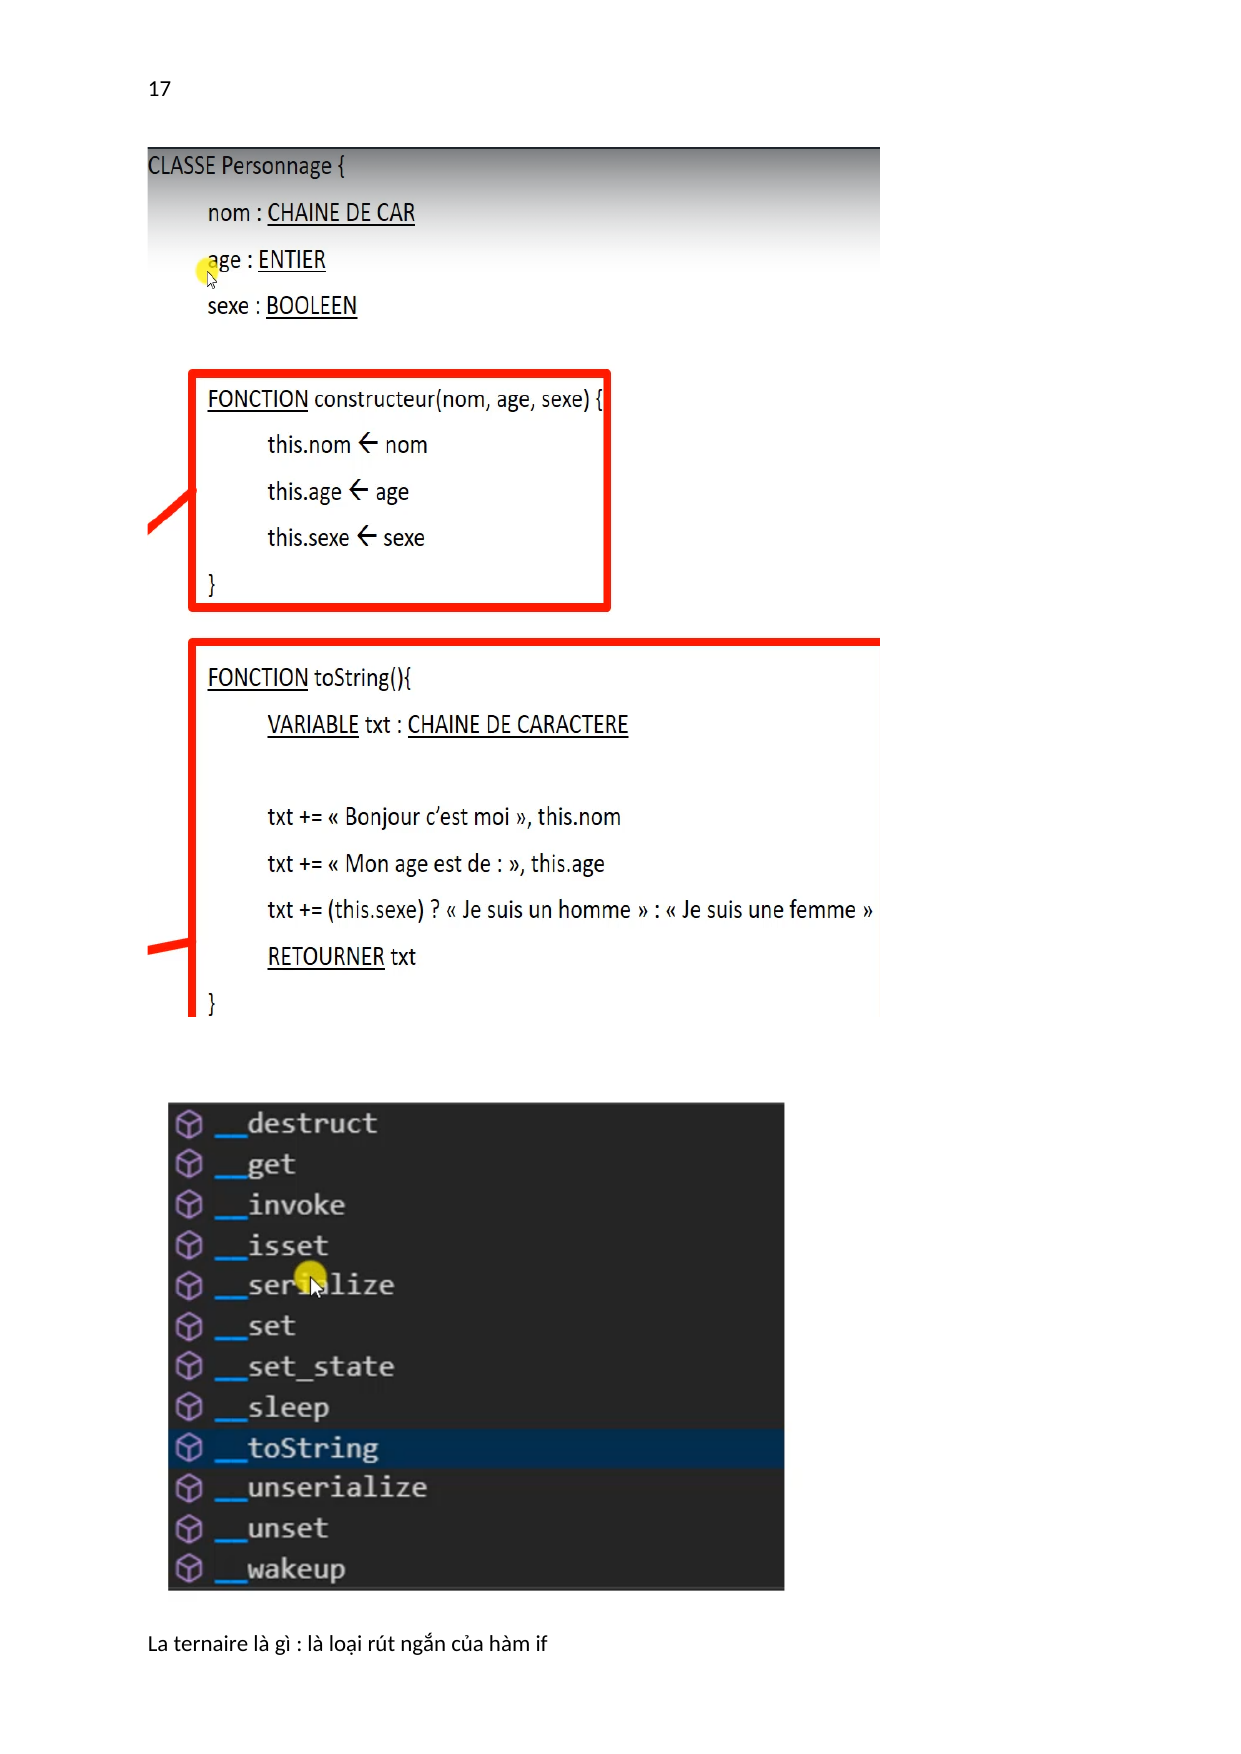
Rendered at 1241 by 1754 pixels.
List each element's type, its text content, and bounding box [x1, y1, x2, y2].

list La ternaire là gì : là loại rút ngắn của hàm if [148, 1629, 1093, 1657]
